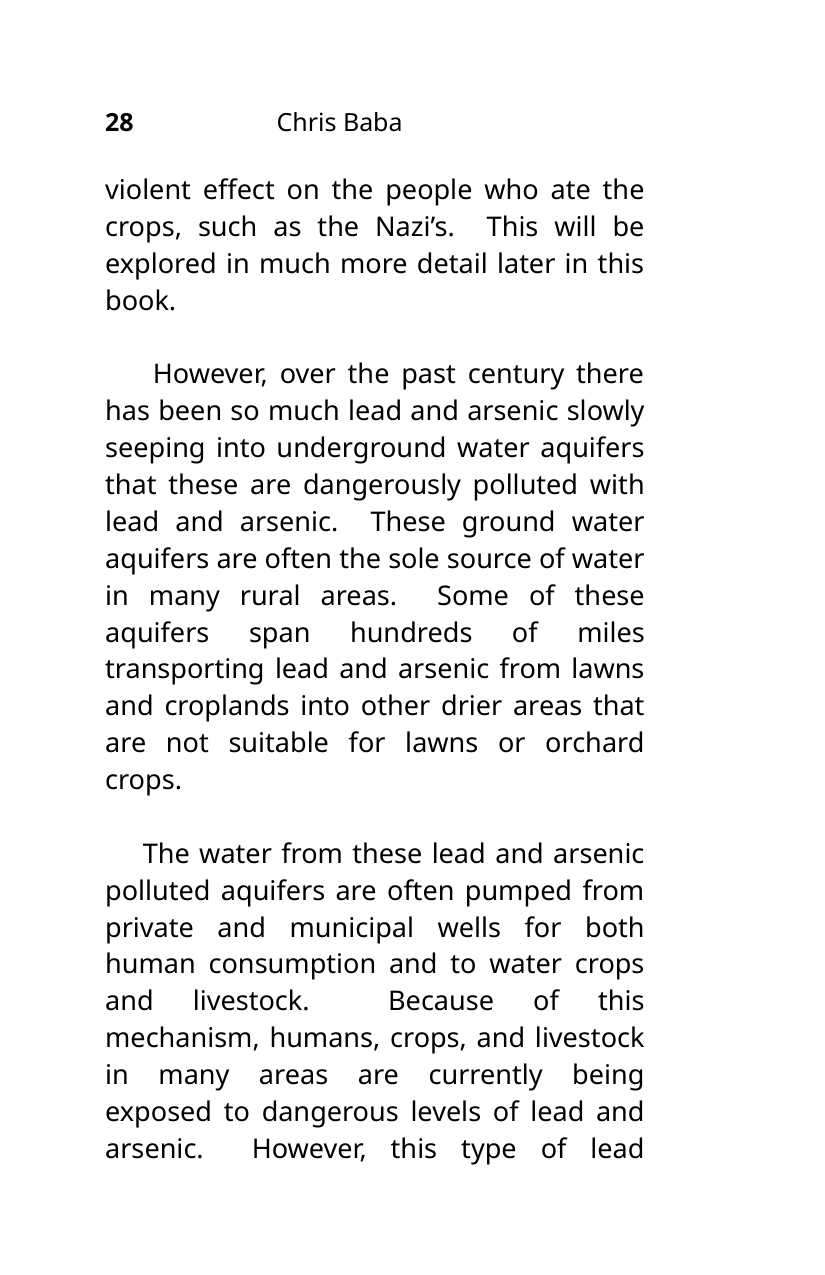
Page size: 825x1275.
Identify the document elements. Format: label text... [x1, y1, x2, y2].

text However, over the past century there has been so much lead and arsenic slowly seeping into underground water aquifers that these are dangerously polluted with lead and arsenic. These ground water aquifers are often the sole source of water in many rural areas. Some of these aquifers span hundreds of miles transporting lead and arsenic from lawns and croplands into other drier areas that are not suitable for lawns or orchard crops. [105, 355, 645, 797]
text The water from these lead and arsenic polluted aquifers are often pumped from private and municipal wells for both human consumption and to water crops and livestock. Because of this mechanism, humans, crops, and livestock in many areas are currently being exposed to dangerous levels of lead and arsenic. However, this type of lead [105, 834, 645, 1166]
text violent effect on the people who ate the crops, such as the Nazi’s. This will be explored in much more detail later in this book. [105, 171, 645, 318]
